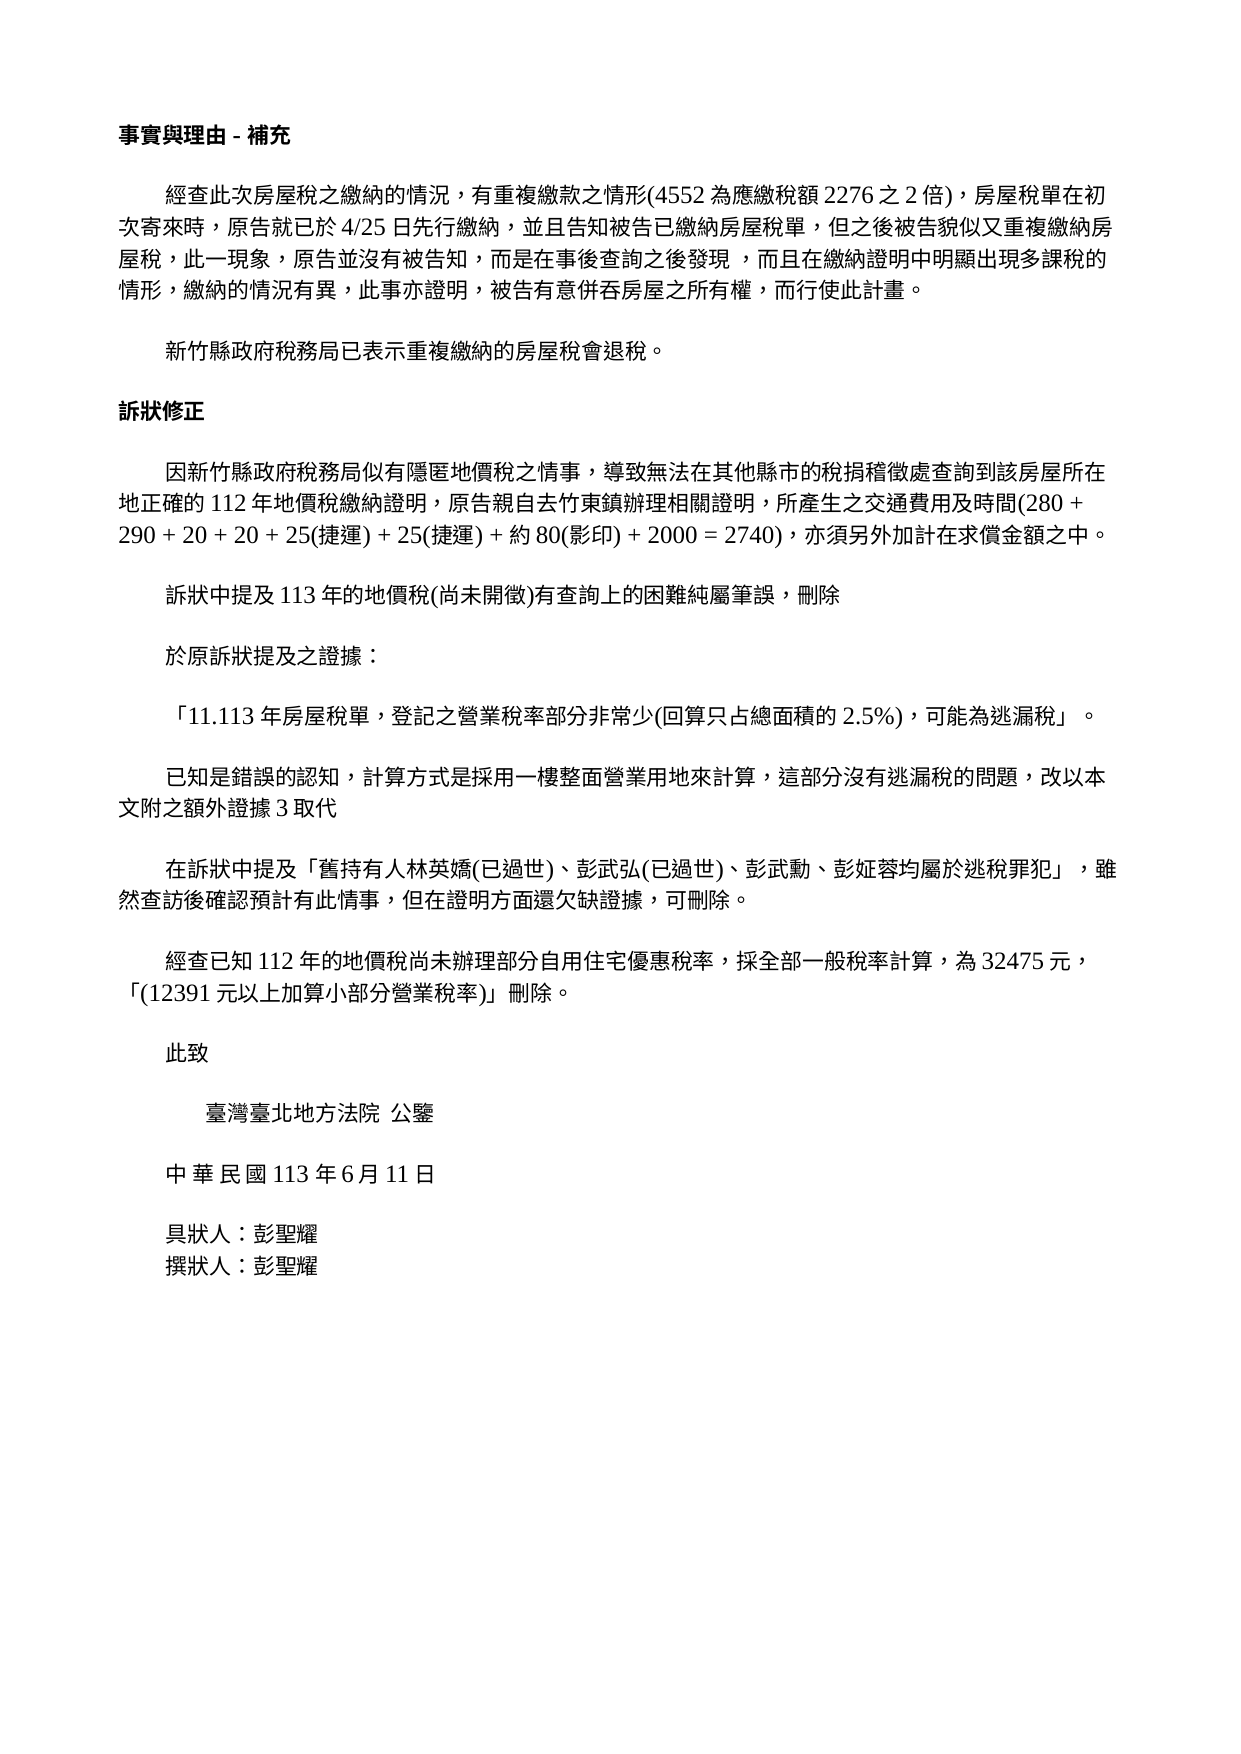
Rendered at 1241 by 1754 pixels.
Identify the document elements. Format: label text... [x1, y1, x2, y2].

text 中 華 民 國113 年6月11日 [118, 1157, 1122, 1188]
text 具狀人：彭聖耀 [118, 1217, 1122, 1249]
text 經查已知112年的地價稅尚未辦理部分自用住宅優惠稅率，採全部一般稅率計算，為32475元，「(12391元以上加算小部分營業稅率)」刪除。 [118, 944, 1122, 1007]
text 訴狀修正 [118, 394, 1122, 426]
text 撰狀人：彭聖耀 [118, 1249, 1122, 1281]
text 在訴狀中提及「舊持有人林英嬌(已過世)、彭武弘(已過世)、彭武勳、彭姃蓉均屬於逃稅罪犯」，雖然查訪後確認預計有此情事，但在證明方面還欠缺證據，可刪除。 [118, 852, 1122, 915]
text 新竹縣政府稅務局已表示重複繳納的房屋稅會退稅。 [118, 334, 1122, 366]
text 此致 [118, 1036, 1122, 1068]
text 事實與理由 - 補充 [118, 118, 1122, 150]
text 訴狀中提及113年的地價稅(尚未開徵)有查詢上的困難純屬筆誤，刪除 [118, 578, 1122, 610]
text 經查此次房屋稅之繳納的情況，有重複繳款之情形(4552為應繳稅額2276之2倍)，房屋稅單在初次寄來時，原告就已於4/25日先行繳納，並且告知被告已繳納房屋稅單，但之後被告貌似又重複繳納房屋稅，此一現象，原告並沒有被告知，而是在事後查詢之後發現 ，而且在繳納證明中明顯出現多課稅的情形，繳納的情況有異，此事亦證明，被告有意併吞房屋之所有權，而行使此計畫。 [118, 178, 1122, 305]
text 因新竹縣政府稅務局似有隱匿地價稅之情事，導致無法在其他縣市的稅捐稽徵處查詢到該房屋所在地正確的112年地價稅繳納證明，原告親自去竹東鎮辦理相關證明，所產生之交通費用及時間(280 + 290 + 20 + 20 + 25(捷運) + 25(捷運) + 約80(影印) + 2000 = 2740)，亦須另外加計在求償金額之中。 [118, 455, 1122, 550]
text 已知是錯誤的認知，計算方式是採用一樓整面營業用地來計算，這部分沒有逃漏稅的問題，改以本文附之額外證據3取代 [118, 760, 1122, 823]
text 臺灣臺北地方法院 公鑒 [118, 1096, 1122, 1128]
text 「11.113 年房屋稅單，登記之營業稅率部分非常少(回算只占總面積的 2.5%)，可能為逃漏稅」。 [118, 699, 1122, 731]
text 於原訴狀提及之證據： [118, 639, 1122, 671]
